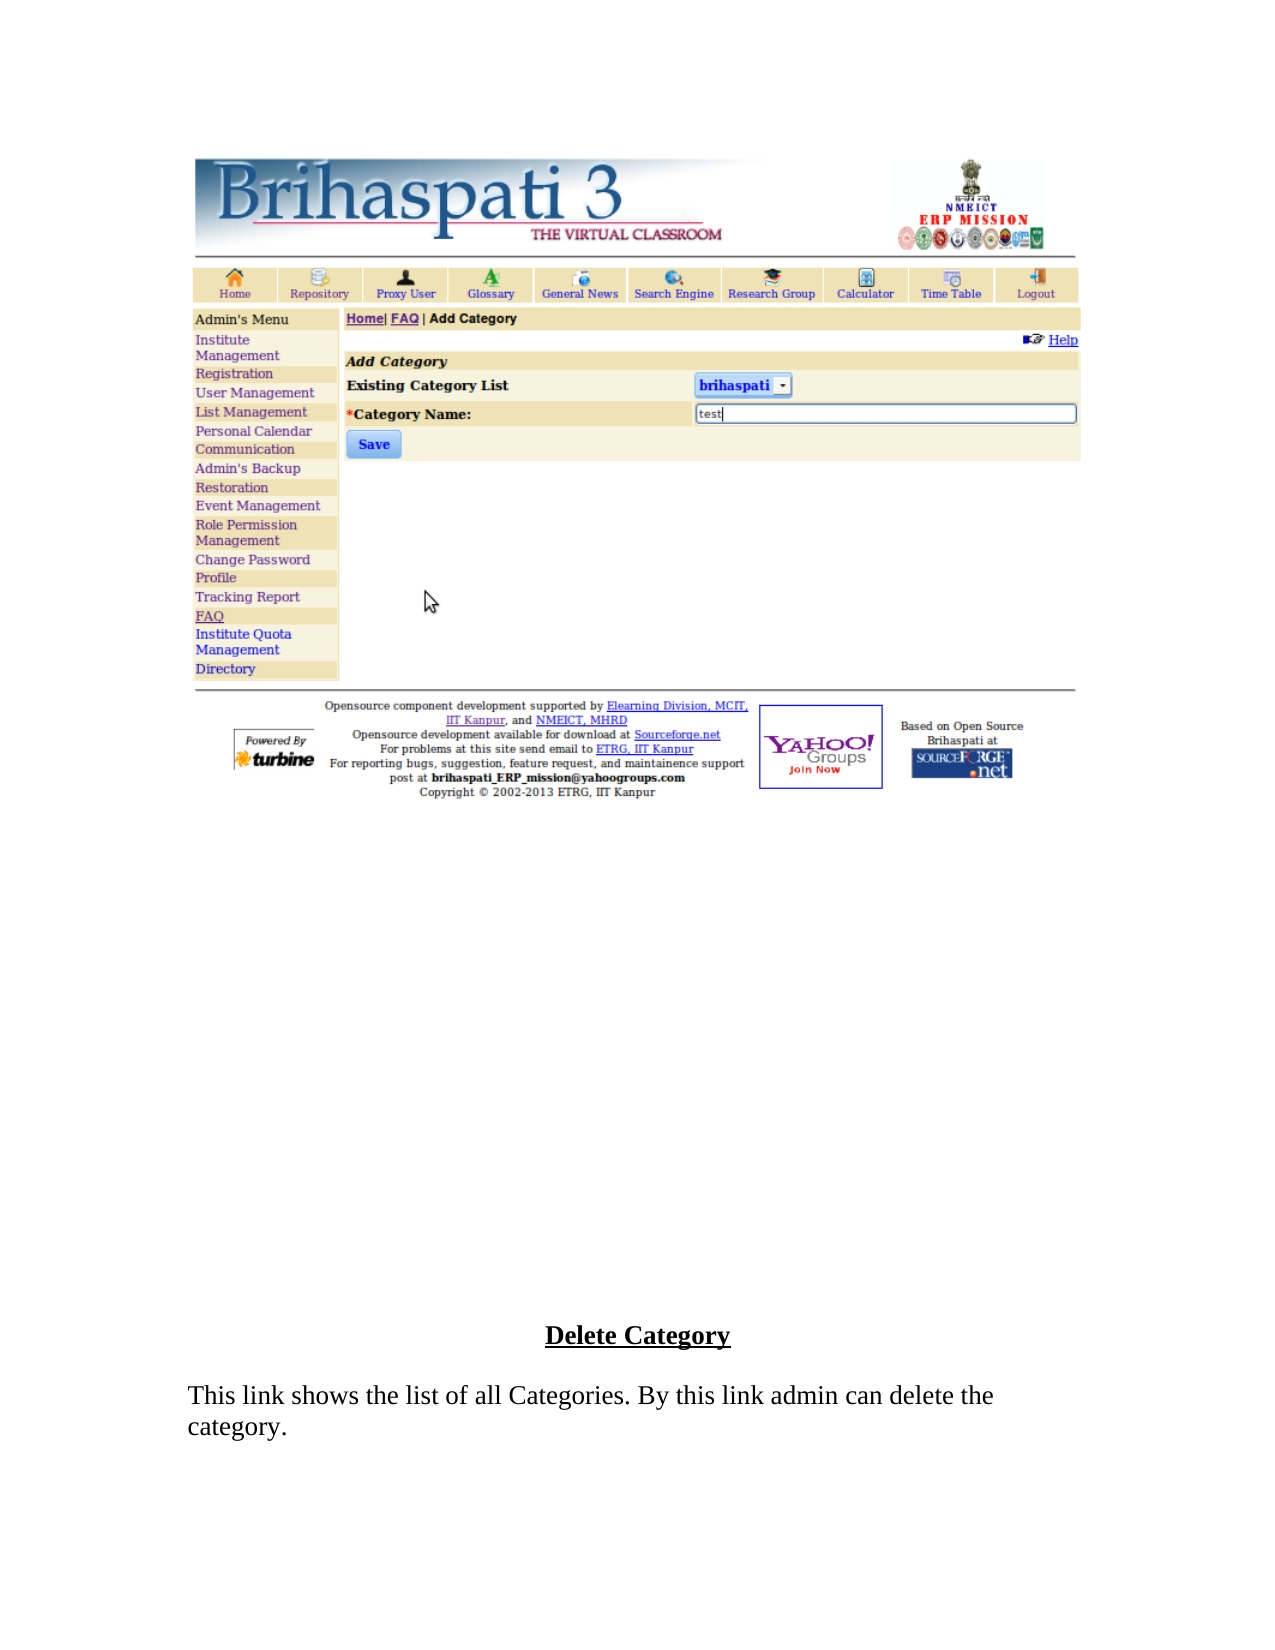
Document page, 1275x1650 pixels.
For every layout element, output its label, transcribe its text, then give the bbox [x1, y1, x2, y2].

picture [187, 150, 1088, 837]
text Delete Category [187, 1319, 1087, 1350]
text This link shows the list of all Categories. By this link admin can delete the category. [187, 1379, 1087, 1442]
